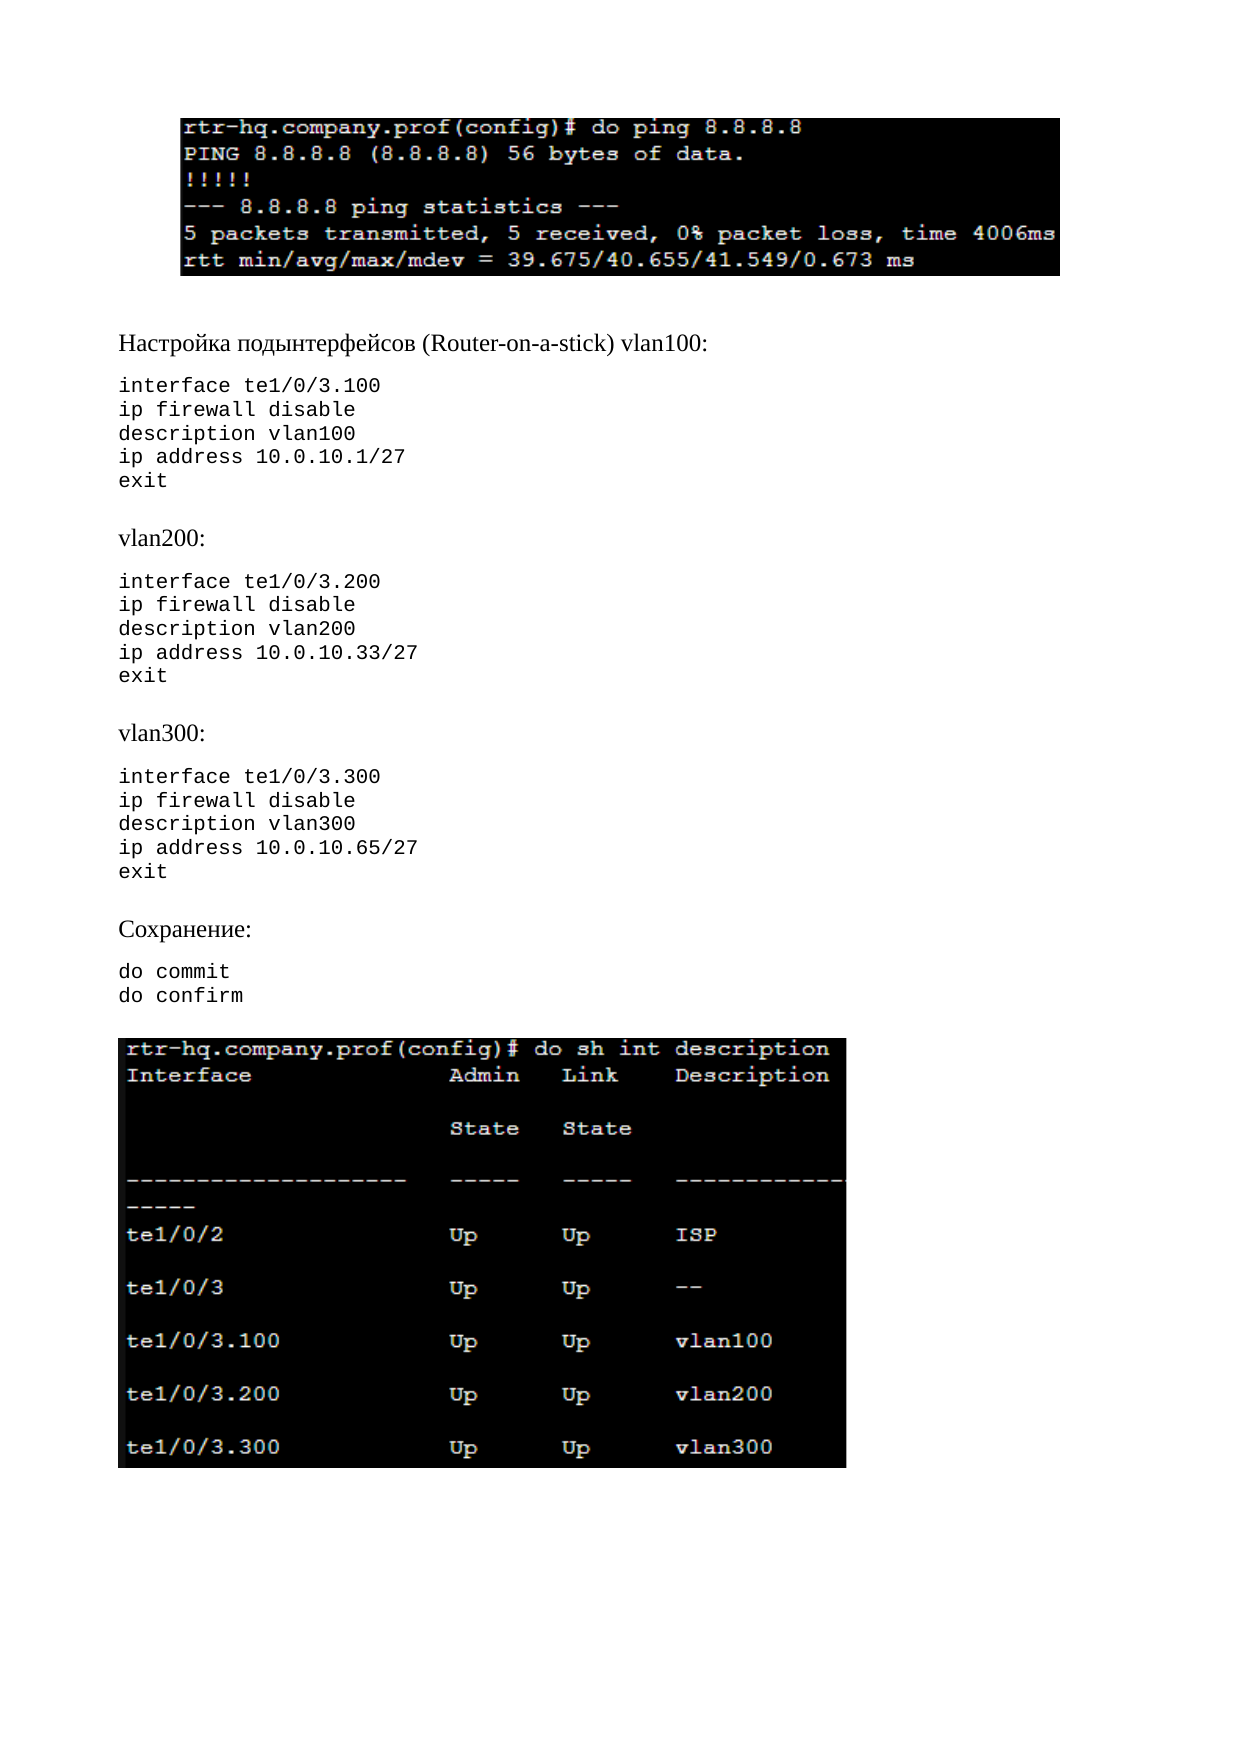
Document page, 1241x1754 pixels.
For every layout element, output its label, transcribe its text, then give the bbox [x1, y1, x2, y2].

text ip address 10.0.10.1/27 [118, 446, 1122, 470]
text ip firewall disable [118, 790, 1122, 813]
picture [180, 118, 1060, 276]
text exit [118, 665, 1122, 689]
text do commit [118, 961, 1122, 985]
text ip address 10.0.10.65/27 [118, 837, 1122, 861]
text description vlan300 [118, 813, 1122, 837]
text ip address 10.0.10.33/27 [118, 642, 1122, 665]
text ip firewall disable [118, 399, 1122, 423]
picture [118, 1038, 847, 1468]
text ip firewall disable [118, 594, 1122, 618]
text do confirm [118, 985, 1122, 1009]
text Настройка подынтерфейсов (Router-on-a-stick) vlan100: [118, 328, 1122, 357]
text interface te1/0/3.300 [118, 766, 1122, 790]
text vlan300: [118, 718, 1122, 747]
text exit [118, 470, 1122, 494]
text exit [118, 861, 1122, 884]
text interface te1/0/3.200 [118, 571, 1122, 594]
text vlan200: [118, 523, 1122, 552]
text interface te1/0/3.100 [118, 375, 1122, 399]
text description vlan100 [118, 423, 1122, 446]
text Сохранение: [118, 914, 1122, 942]
text description vlan200 [118, 618, 1122, 642]
